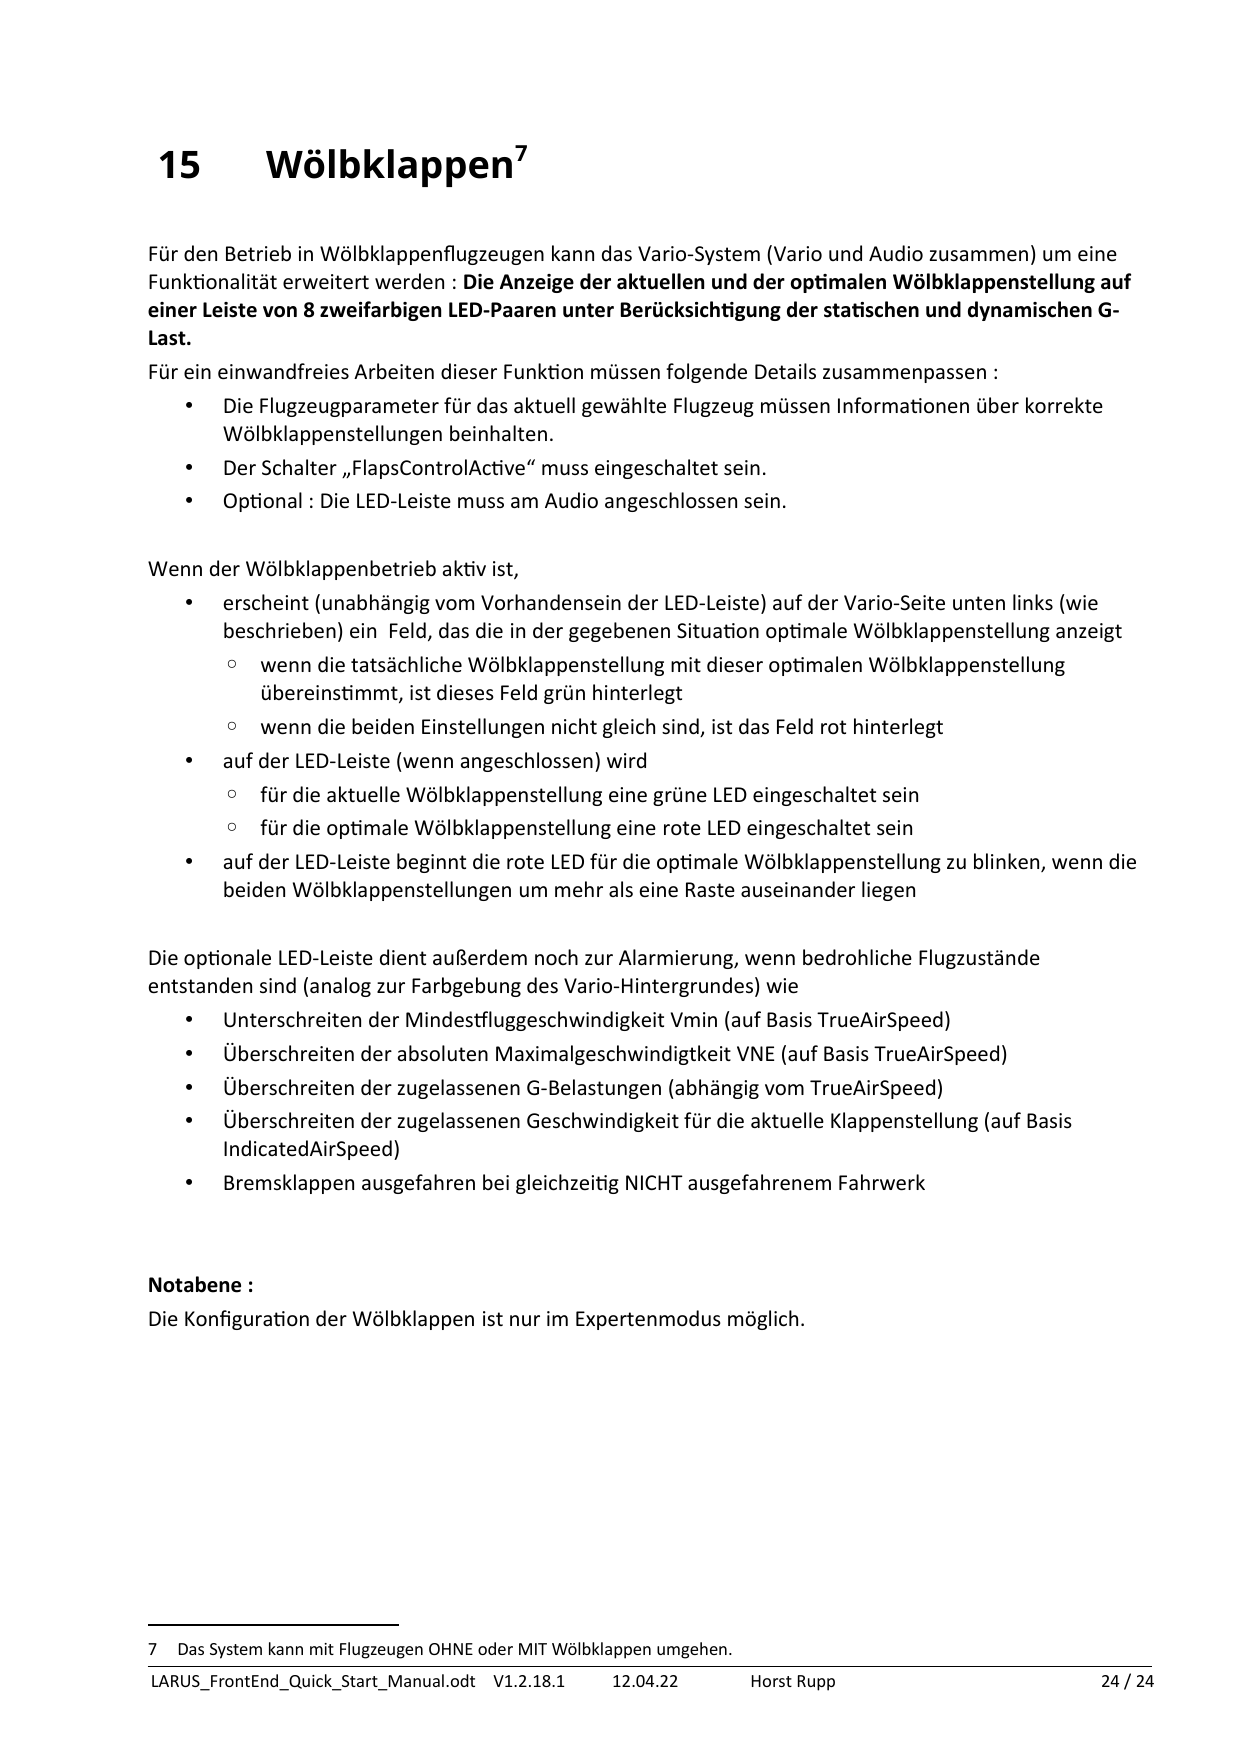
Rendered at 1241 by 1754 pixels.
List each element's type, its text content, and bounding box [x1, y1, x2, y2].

list für die optimale Wölbklappenstellung eine rote LED eingeschaltet sein [223, 813, 1152, 842]
list wenn die tatsächliche Wölbklappenstellung mit dieser optimalen Wölbklappenstellung übereinstimmt, ist dieses Feld grün hinterlegt [223, 650, 1152, 706]
list wenn die beiden Einstellungen nicht gleich sind, ist das Feld rot hinterlegt [223, 712, 1152, 740]
text Notabene : [148, 1270, 1152, 1298]
text Die Konfiguration der Wölbklappen ist nur im Expertenmodus möglich. [148, 1304, 1152, 1332]
subtitle Wölbklappen [148, 138, 1128, 190]
list Überschreiten der absoluten Maximalgeschwindigtkeit VNE (auf Basis TrueAirSpeed) [185, 1039, 1152, 1067]
list auf der LED-Leiste beginnt die rote LED für die optimale Wölbklappenstellung zu blinken, wenn die beiden Wölbklappenstellungen um mehr als eine Raste auseinander liegen [185, 847, 1152, 903]
list Überschreiten der zugelassenen G-Belastungen (abhängig vom TrueAirSpeed) [185, 1073, 1152, 1101]
list Bremsklappen ausgefahren bei gleichzeitig NICHT ausgefahrenem Fahrwerk [185, 1168, 1152, 1196]
list Optional : Die LED-Leiste muss am Audio angeschlossen sein. [185, 487, 1152, 515]
list Unterschreiten der Mindestfluggeschwindigkeit Vmin (auf Basis TrueAirSpeed) [185, 1005, 1152, 1033]
text Für den Betrieb in Wölbklappenflugzeugen kann das Vario-System (Vario und Audio zusammen) um eine Funktionalität erweitert werden : Die Anzeige der aktuellen und der optimalen Wölbklappenstellung auf einer Leiste von 8 zweifarbigen LED-Paaren unter Berücksichtigung der statischen und dynamischen G-Last. [148, 239, 1152, 351]
list Der Schalter „FlapsControlActive“ muss eingeschaltet sein. [185, 453, 1152, 481]
list auf der LED-Leiste (wenn angeschlossen) wird [185, 746, 1152, 774]
text Wenn der Wölbklappenbetrieb aktiv ist, [148, 554, 1152, 582]
text Für ein einwandfreies Arbeiten dieser Funktion müssen folgende Details zusammenpassen : [148, 357, 1152, 385]
list Überschreiten der zugelassenen Geschwindigkeit für die aktuelle Klappenstellung (auf Basis IndicatedAirSpeed) [185, 1107, 1152, 1163]
list erscheint (unabhängig vom Vorhandensein der LED-Leiste) auf der Vario-Seite unten links (wie beschrieben) ein Feld, das die in der gegebenen Situation optimale Wölbklappenstellung anzeigt [185, 588, 1152, 644]
text Die optionale LED-Leiste dient außerdem noch zur Alarmierung, wenn bedrohliche Flugzustände entstanden sind (analog zur Farbgebung des Vario-Hintergrundes) wie [148, 943, 1152, 999]
list für die aktuelle Wölbklappenstellung eine grüne LED eingeschaltet sein [223, 780, 1152, 808]
list Die Flugzeugparameter für das aktuell gewählte Flugzeug müssen Informationen über korrekte Wölbklappenstellungen beinhalten. [185, 391, 1152, 447]
text Das System kann mit Flugzeugen OHNE oder MIT Wölbklappen umgehen. [148, 1637, 1152, 1660]
